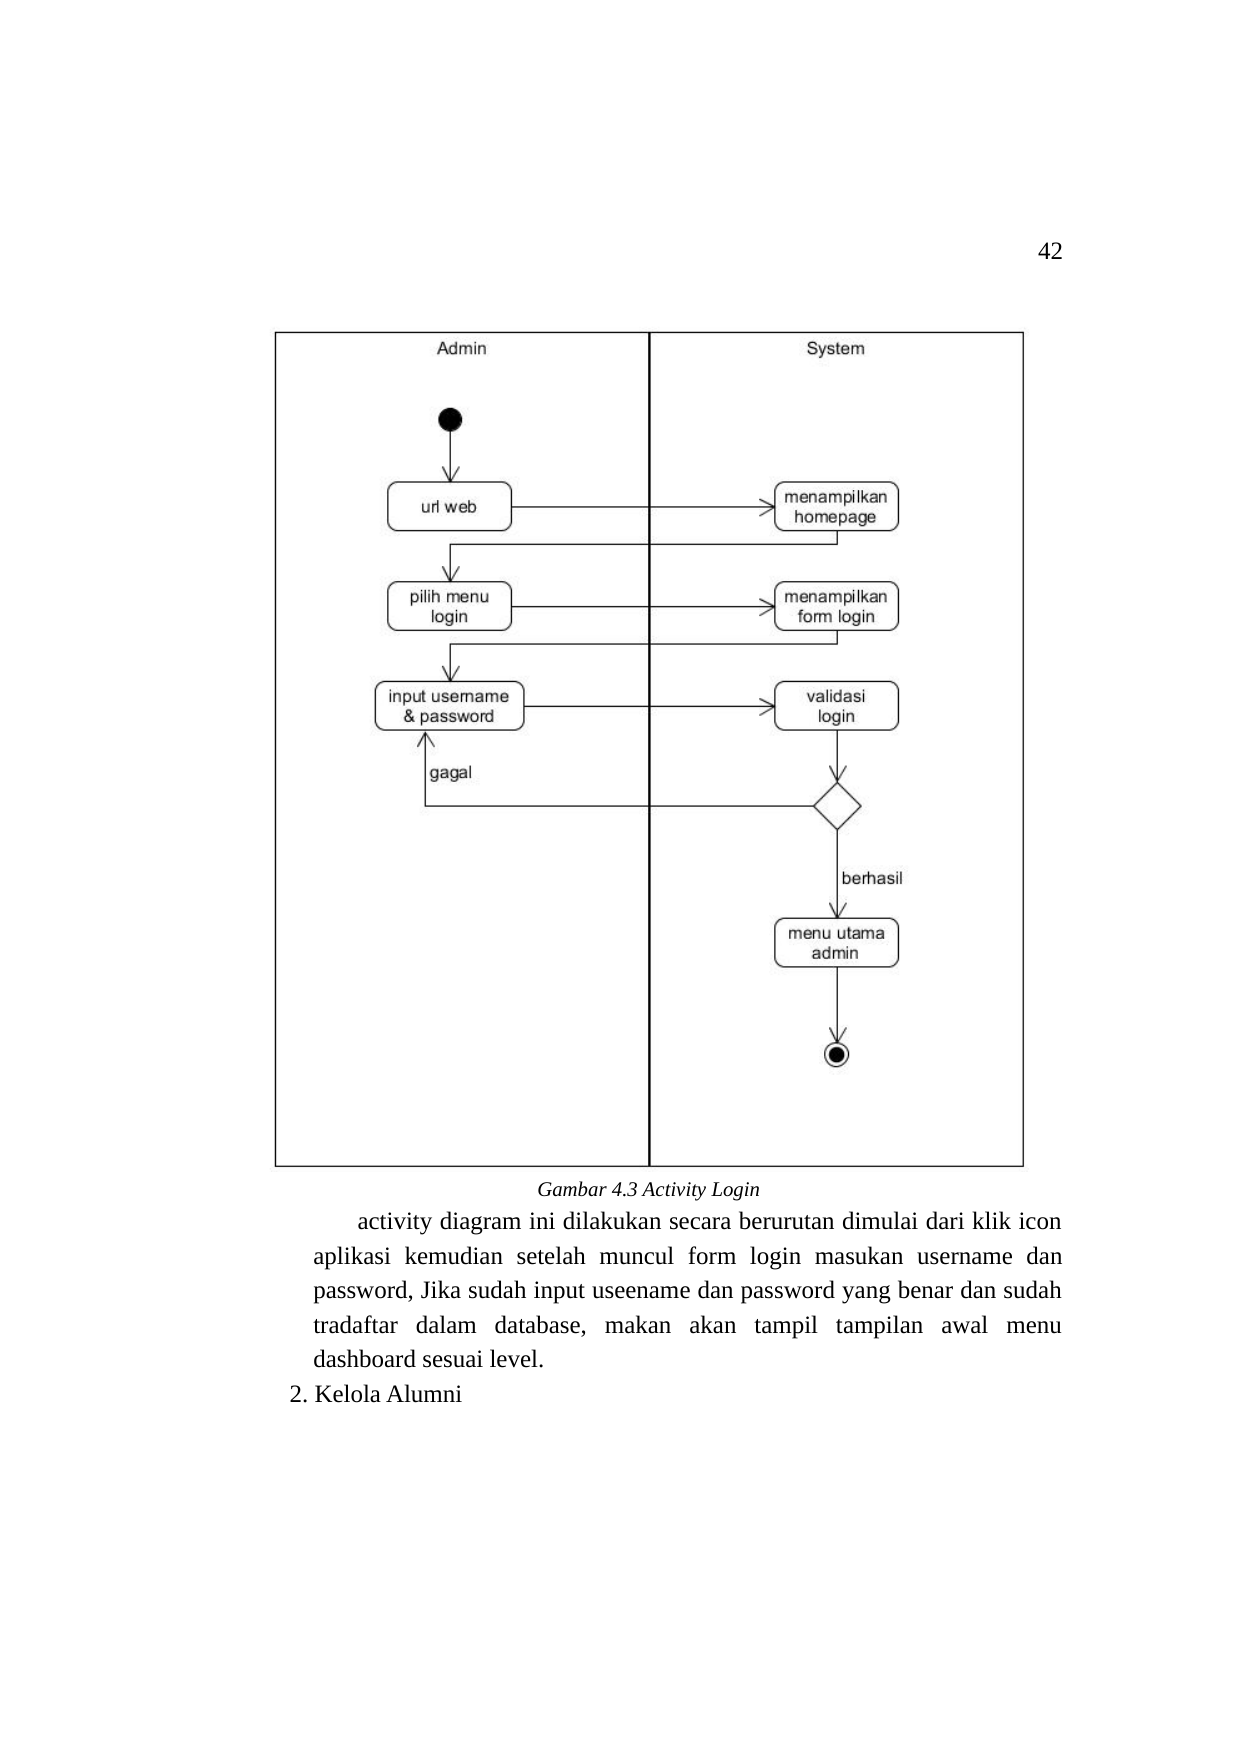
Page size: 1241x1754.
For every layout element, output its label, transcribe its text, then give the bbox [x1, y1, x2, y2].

picture [251, 307, 1048, 1172]
text 2. Kelola Alumni [289, 1379, 1063, 1407]
text activity diagram ini dilakukan secara berurutan dimulai dari klik icon aplikasi kemudian setelah muncul form login masukan username dan password, Jika sudah input useename dan password yang benar dan sudah tradaftar dalam database, makan akan tampil tampilan awal menu dashboard sesuai level. [251, 295, 1063, 1373]
text Gambar 4.3 Activity Login [251, 1172, 1048, 1201]
